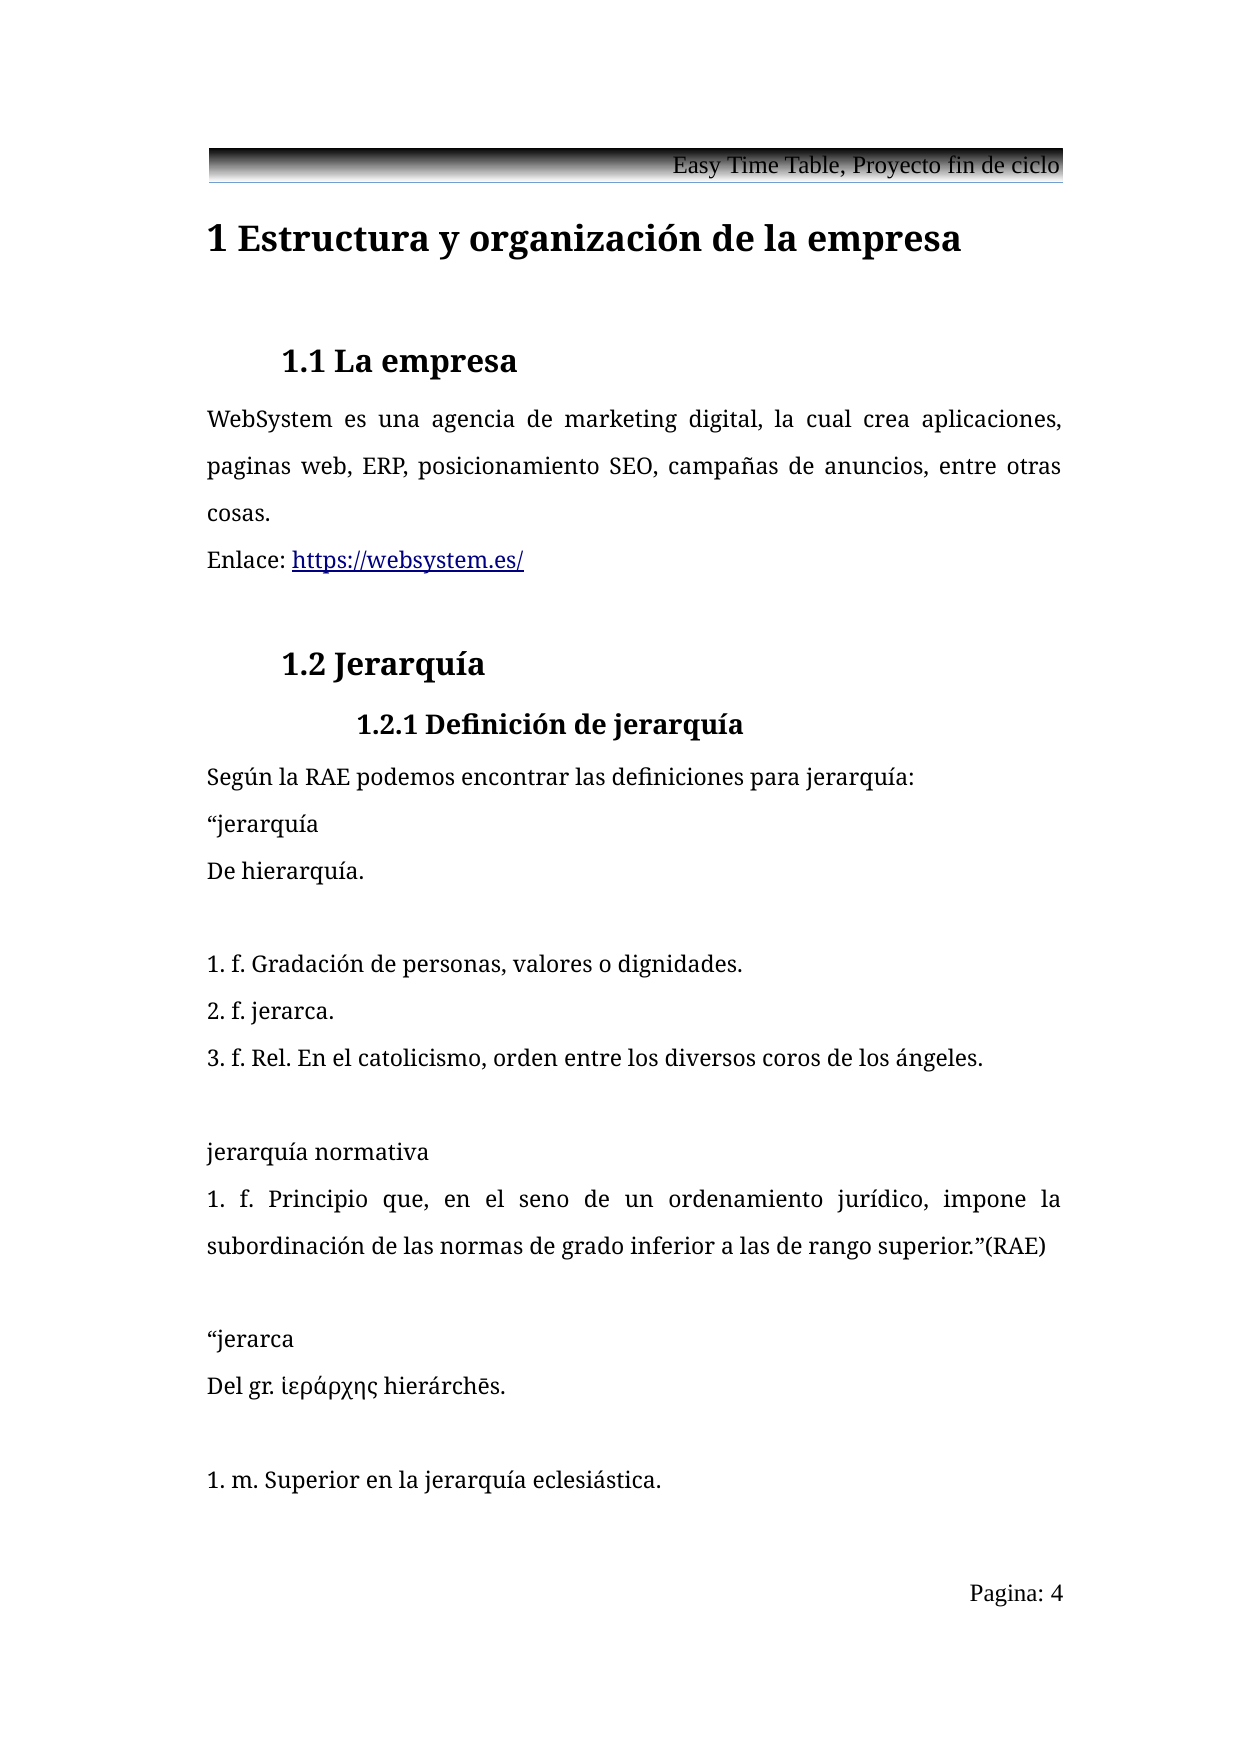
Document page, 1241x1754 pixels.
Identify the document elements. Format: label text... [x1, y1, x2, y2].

text 1. f. Gradación de personas, valores o dignidades. [207, 948, 1063, 980]
text jerarquía normativa [207, 1136, 1063, 1167]
text 1 Estructura y organización de la empresa [207, 212, 1063, 263]
text “jerarca [207, 1323, 1063, 1355]
text 1.2.1 Definición de jerarquía [207, 706, 1063, 742]
text 1. m. Superior en la jerarquía eclesiástica. [207, 1464, 1063, 1495]
text “jerarquía [207, 808, 1063, 839]
text WebSystem es una agencia de marketing digital, la cual crea aplicaciones, paginas web, ERP, posicionamiento SEO, campañas de anuncios, entre otras cosas. [207, 403, 1063, 528]
text De hierarquía. [207, 855, 1063, 886]
text Según la RAE podemos encontrar las definiciones para jerarquía: [207, 761, 1063, 792]
text 2. f. jerarca. [207, 995, 1063, 1027]
text 1.2 Jerarquía [207, 642, 1063, 684]
text 1.1 La empresa [207, 339, 1063, 382]
text Del gr. ἱεράρχης hierárchēs. [207, 1370, 1063, 1402]
text 3. f. Rel. En el catolicismo, orden entre los diversos coros de los ángeles. [207, 1042, 1063, 1073]
text Enlace: https://websystem.es/ [207, 544, 1063, 575]
text 1. f. Principio que, en el seno de un ordenamiento jurídico, impone la subordinación de las normas de grado inferior a las de rango superior.”(RAE) [207, 1183, 1063, 1261]
